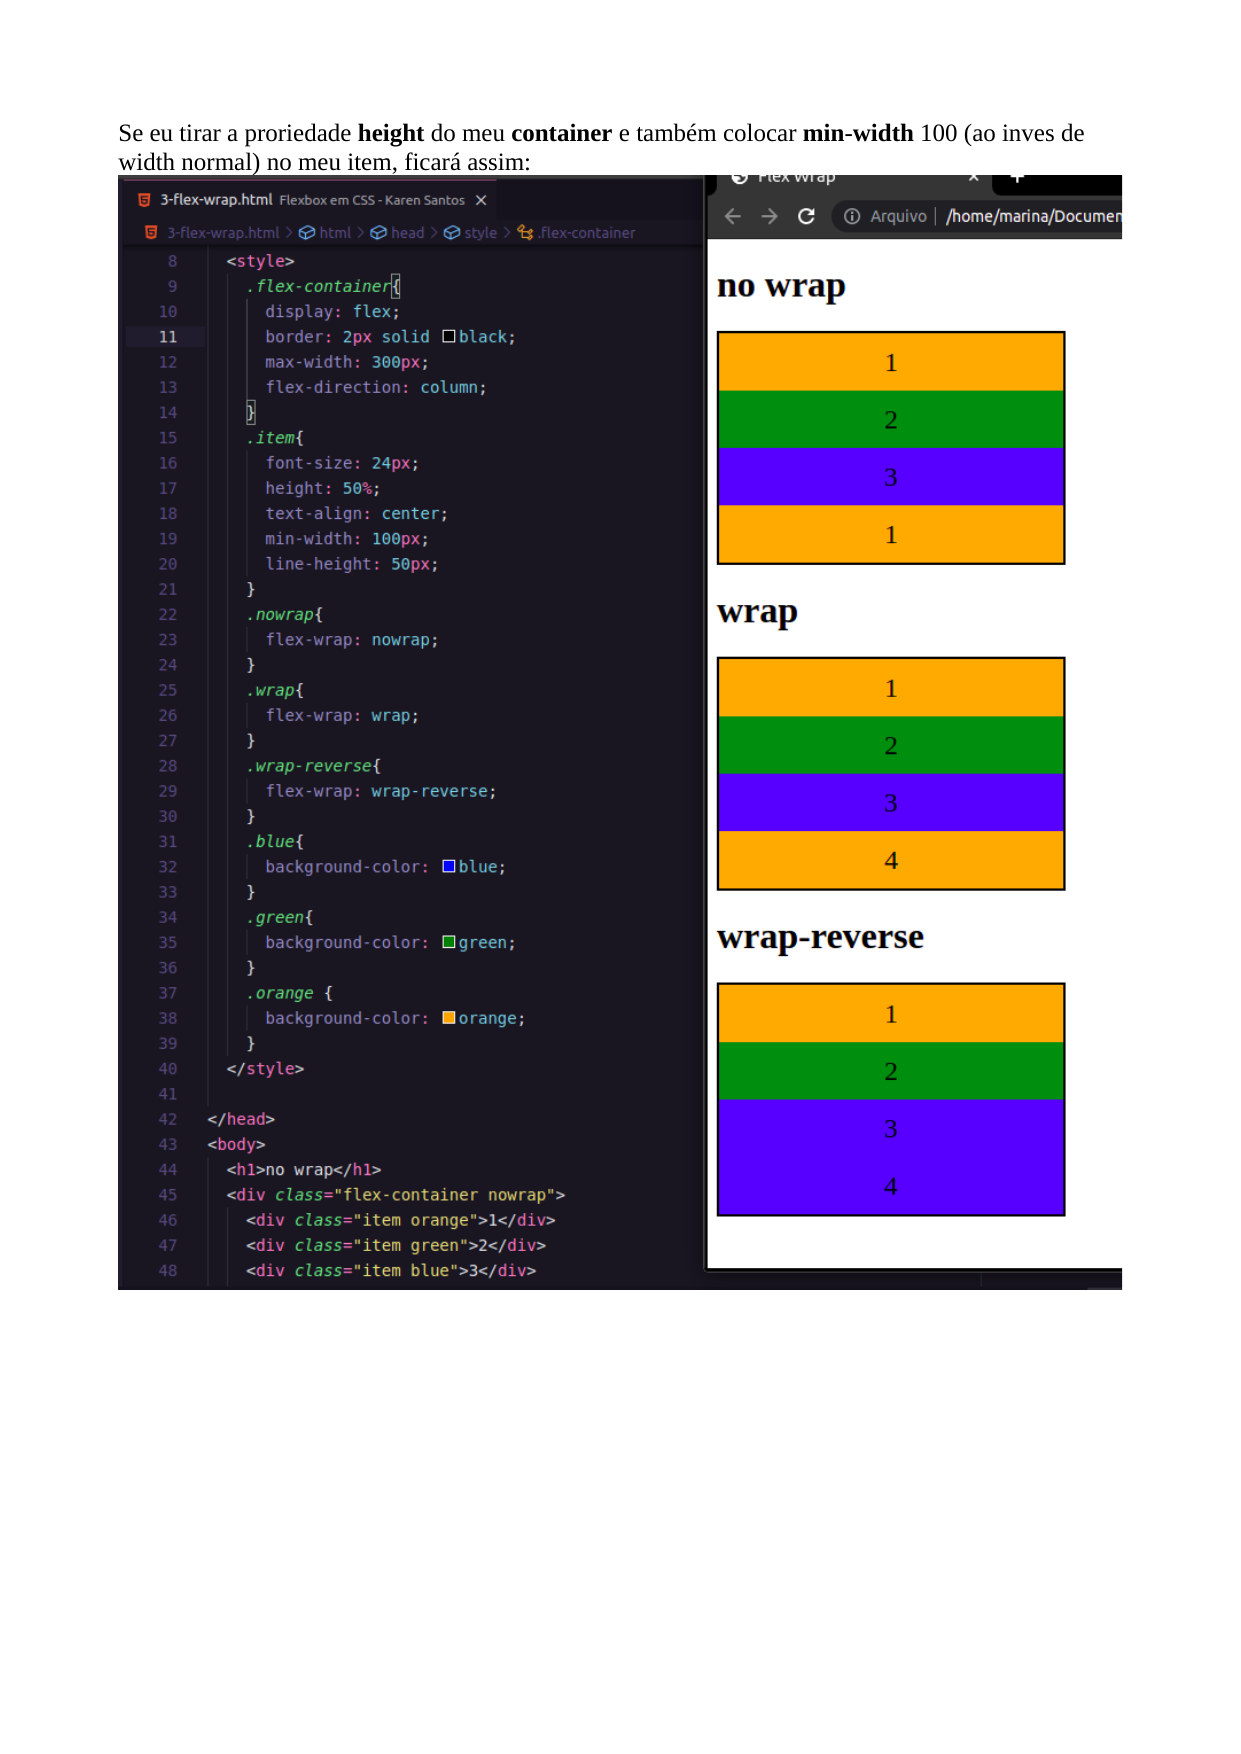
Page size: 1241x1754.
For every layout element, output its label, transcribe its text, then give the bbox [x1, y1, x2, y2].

text Se eu tirar a proriedade height do meu container e também colocar min-width 100 (ao inves de width normal) no meu item, ficará assim: [118, 118, 1122, 175]
picture [118, 175, 1123, 1290]
